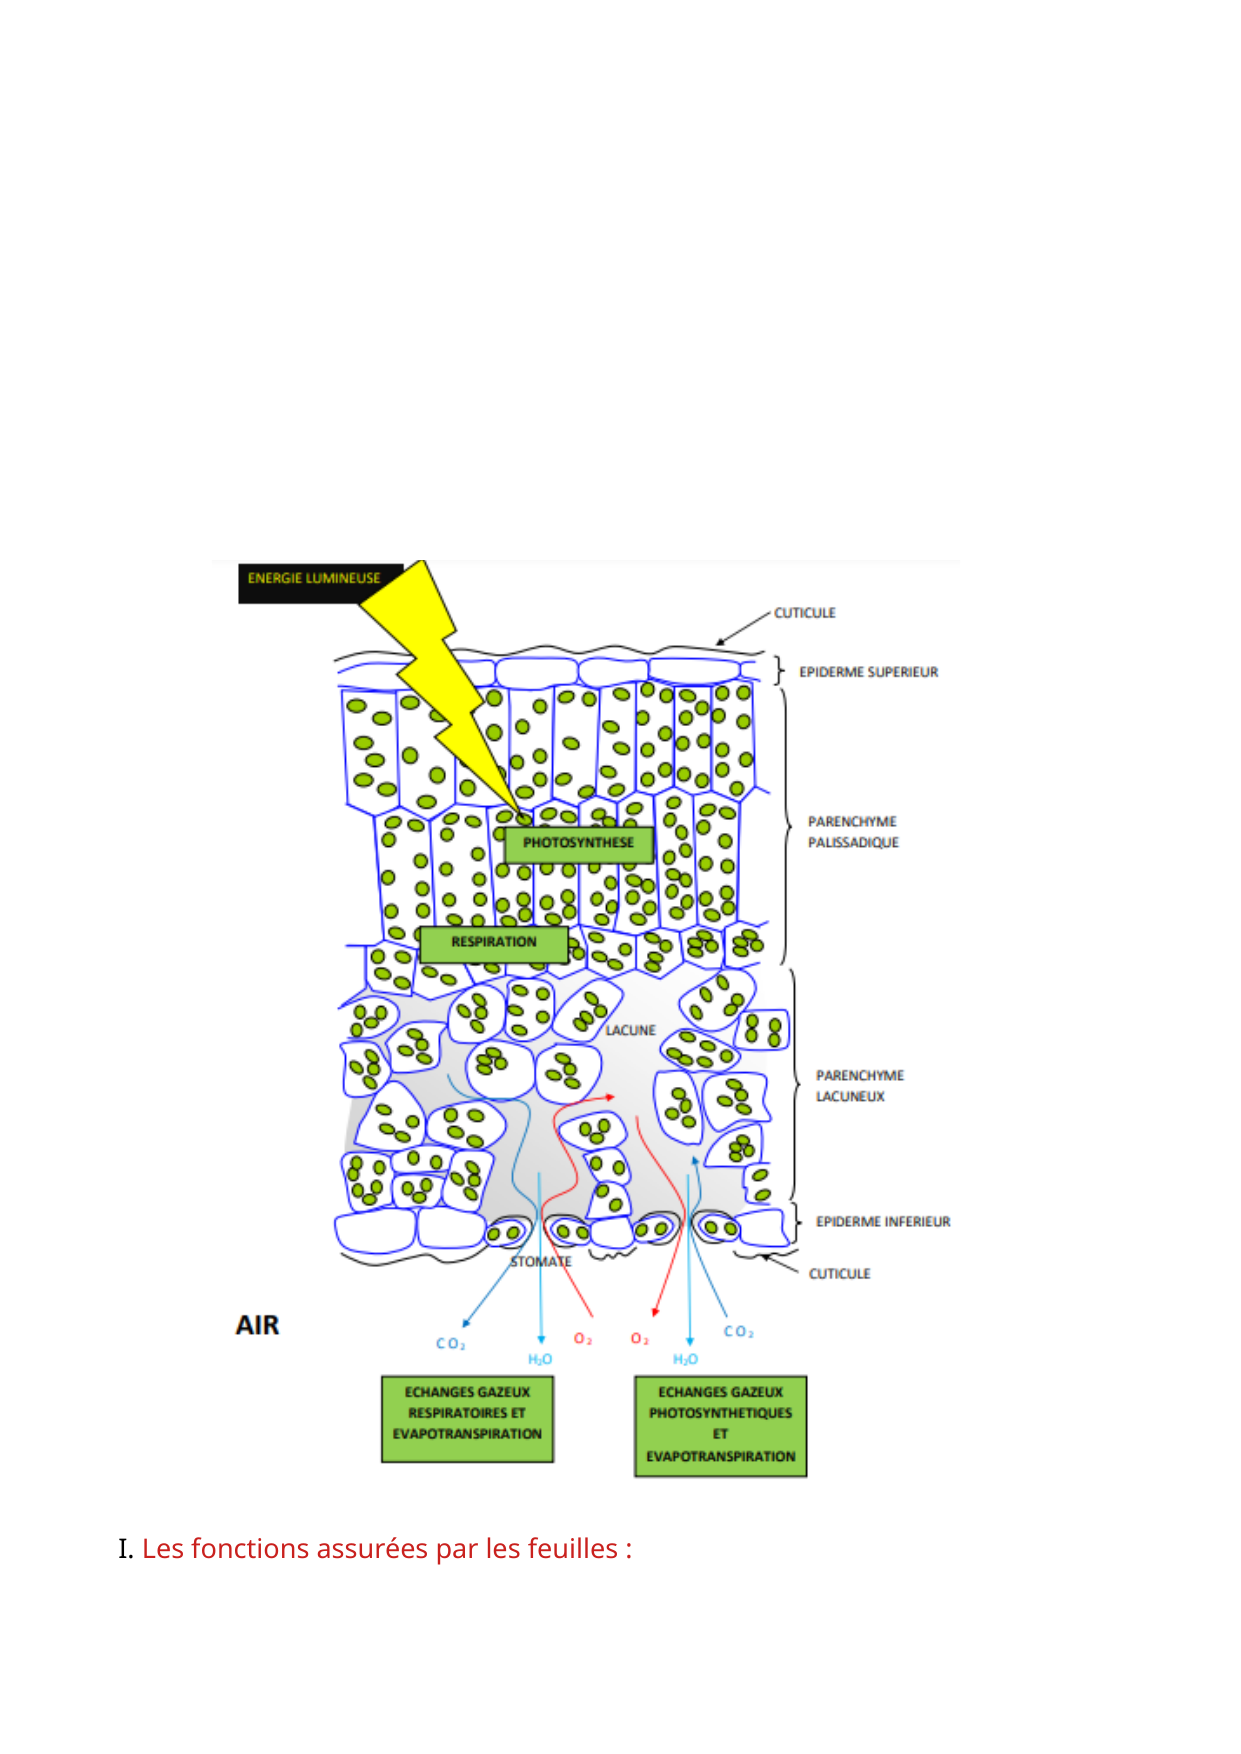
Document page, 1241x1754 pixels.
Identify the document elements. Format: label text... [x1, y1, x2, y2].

picture [211, 560, 961, 1493]
text I. Les fonctions assurées par les feuilles : [118, 1529, 1122, 1566]
